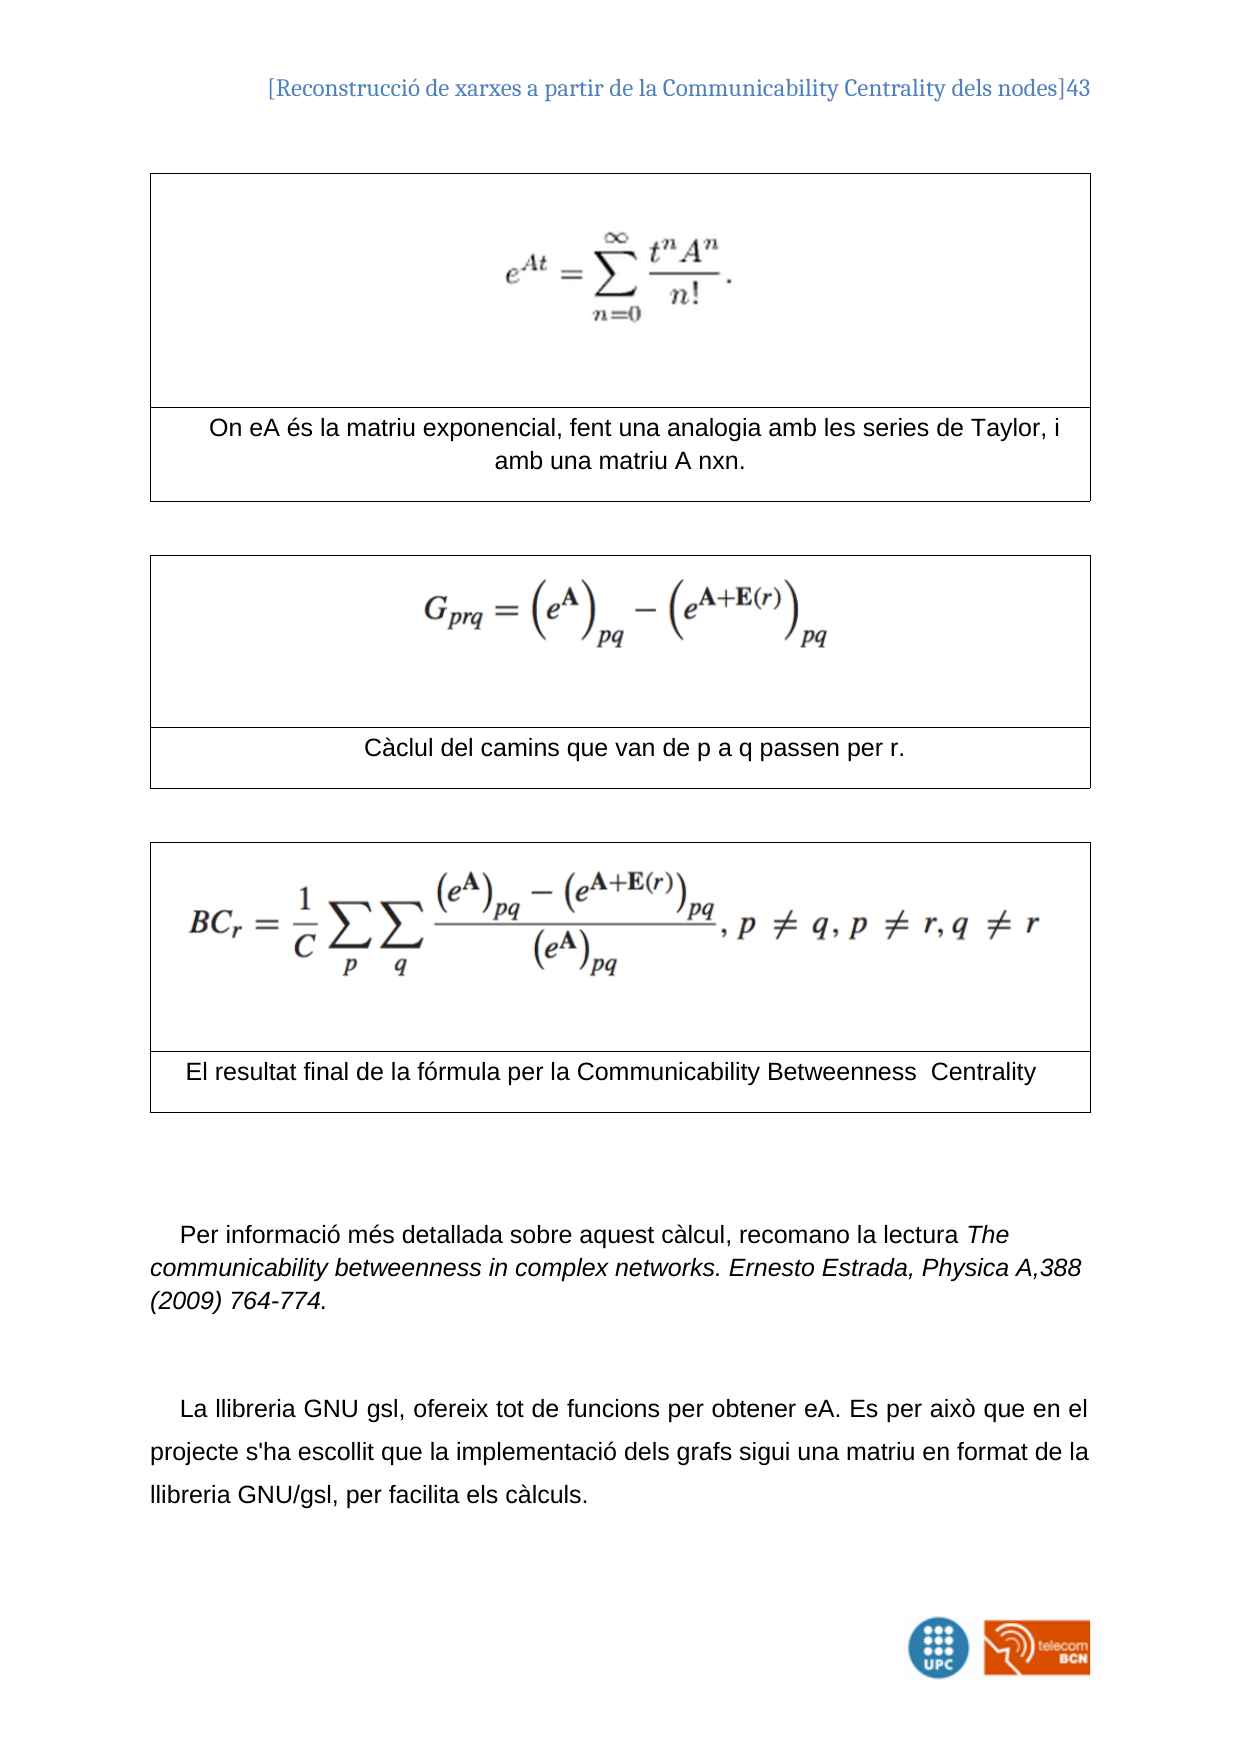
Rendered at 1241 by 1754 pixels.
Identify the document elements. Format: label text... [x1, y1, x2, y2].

picture [904, 1614, 1091, 1681]
table_header [151, 843, 1090, 1051]
picture [484, 178, 756, 348]
table_cell El resultat final de la fórmula per la Communicability Betweenness Centrality [151, 1052, 1090, 1112]
picture [396, 561, 844, 668]
table_cell On eA és la matriu exponencial, fent una analogia amb les series de Taylor, i amb una matriu A nxn. [151, 408, 1090, 501]
text La llibreria GNU gsl, ofereix tot de funcions per obtener eA. Es per això que en el projecte s'ha escollit que la implementació dels grafs sigui una matriu en format de la llibreria GNU/gsl, per facilita els càlculs. [150, 1394, 1090, 1509]
table_header [151, 556, 1090, 727]
table_cell [151, 174, 1090, 347]
table_cell [151, 348, 1090, 407]
picture [171, 847, 1069, 992]
table_cell Càclul del camins que van de p a q passen per r. [151, 728, 1090, 788]
text Per informació més detallada sobre aquest càlcul, recomano la lectura The communicability betweenness in complex networks. Ernesto Estrada, Physica A,388 (2009) 764-774. [150, 1220, 1090, 1315]
